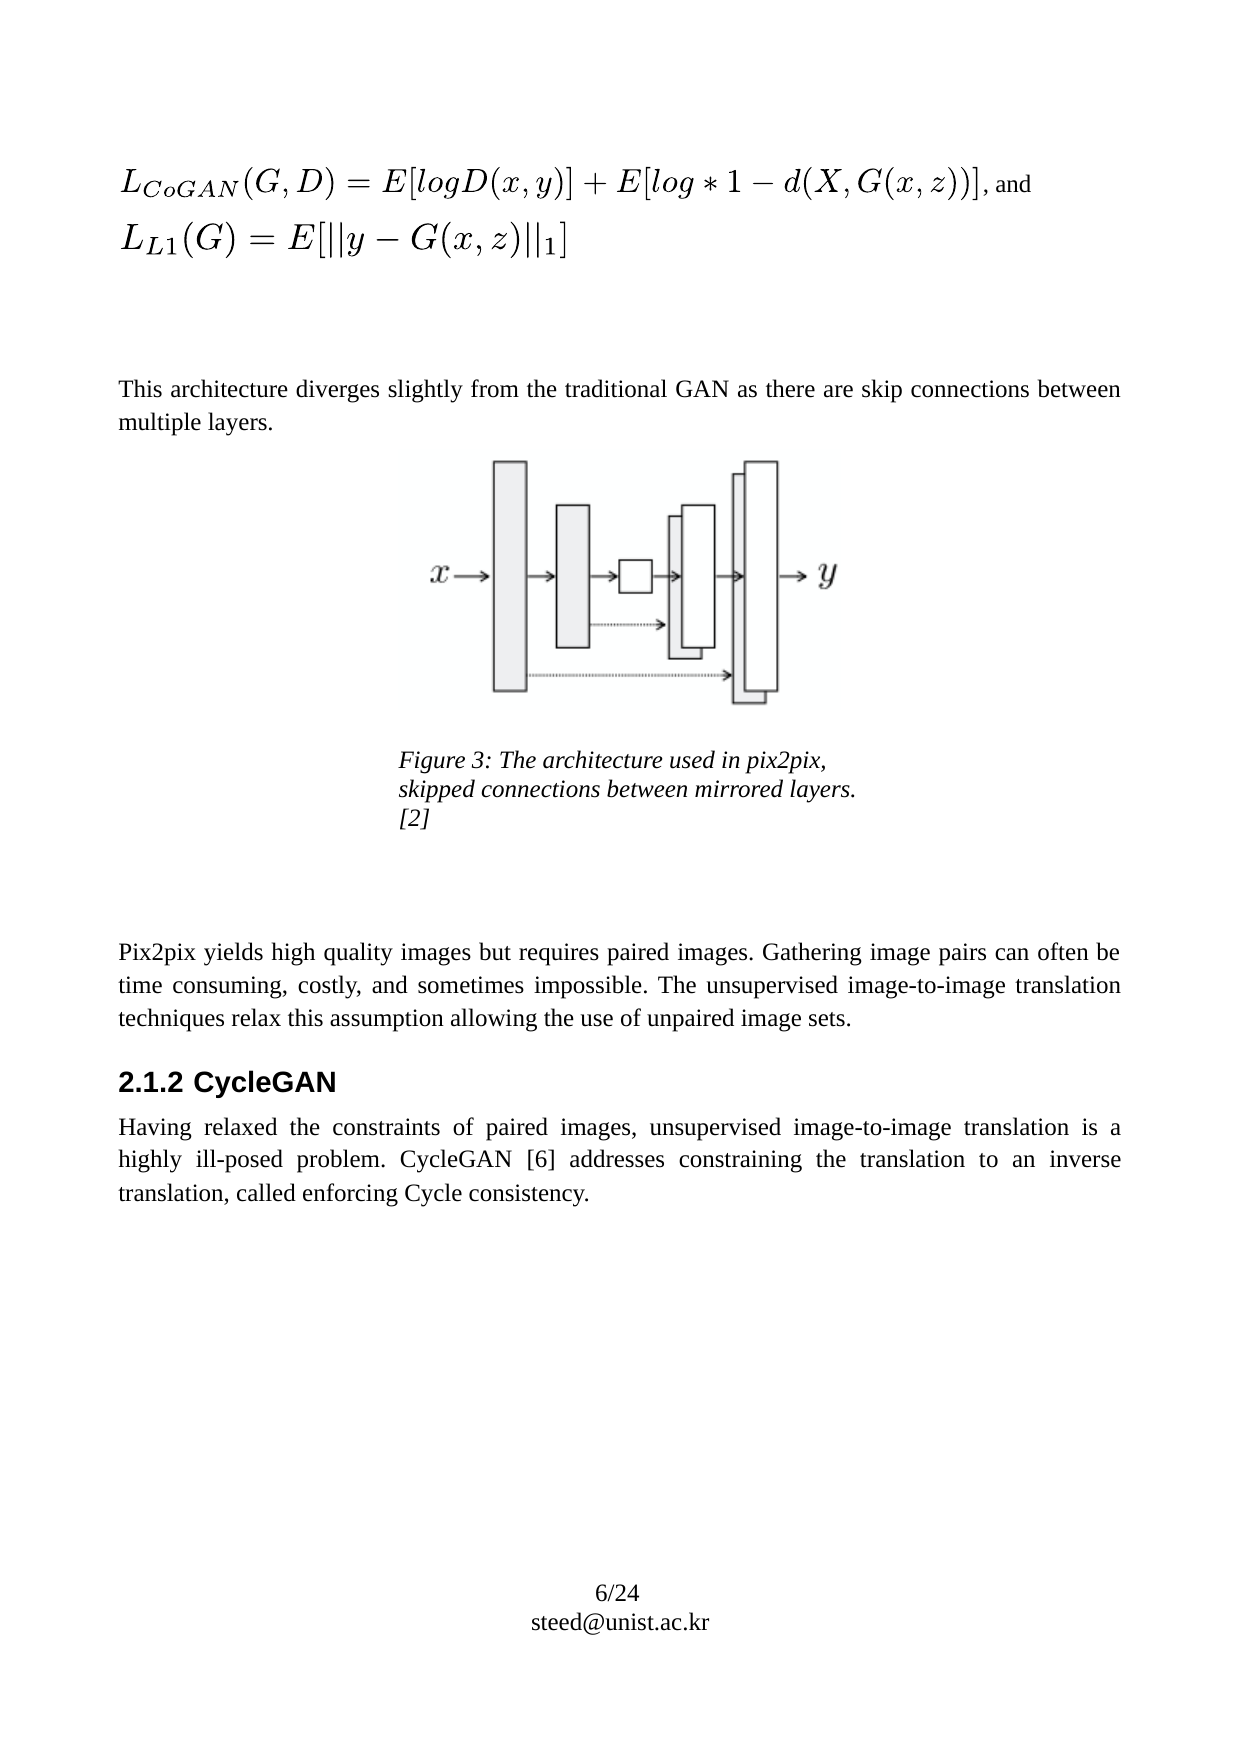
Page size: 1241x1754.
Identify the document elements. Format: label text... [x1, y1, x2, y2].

text [556, 166, 569, 201]
text [949, 166, 966, 201]
picture [398, 449, 880, 746]
text [648, 166, 811, 201]
text [118, 166, 252, 201]
text Pix2pix yields high quality images but requires paired images. Gathering image pairs can often be time consuming, costly, and sometimes impossible. The unsupervised image-to-image translation techniques relax this assumption allowing the use of unpaired image sets. [118, 937, 1122, 1032]
text [326, 166, 411, 201]
text Figure 3: The architecture used in pix2pix, skipped connections between mirrored layers.[2]⁠ [398, 746, 879, 831]
text This architecture diverges slightly from the traditional GAN as there are skip connections between multiple layers. [118, 374, 1122, 435]
text [806, 166, 893, 201]
text , and [978, 166, 1122, 201]
text Having relaxed the constraints of paired images, unsupervised image-to-image translation is a highly ill-posed problem. CycleGAN [6]⁠ addresses constraining the translation to an inverse translation, called enforcing Cycle consistency. [118, 1112, 1122, 1206]
text [962, 166, 975, 201]
text [494, 166, 560, 201]
text [888, 166, 953, 201]
text [571, 166, 645, 201]
text [247, 166, 331, 201]
text [413, 166, 499, 201]
subtitle CycleGAN [118, 1065, 1122, 1099]
